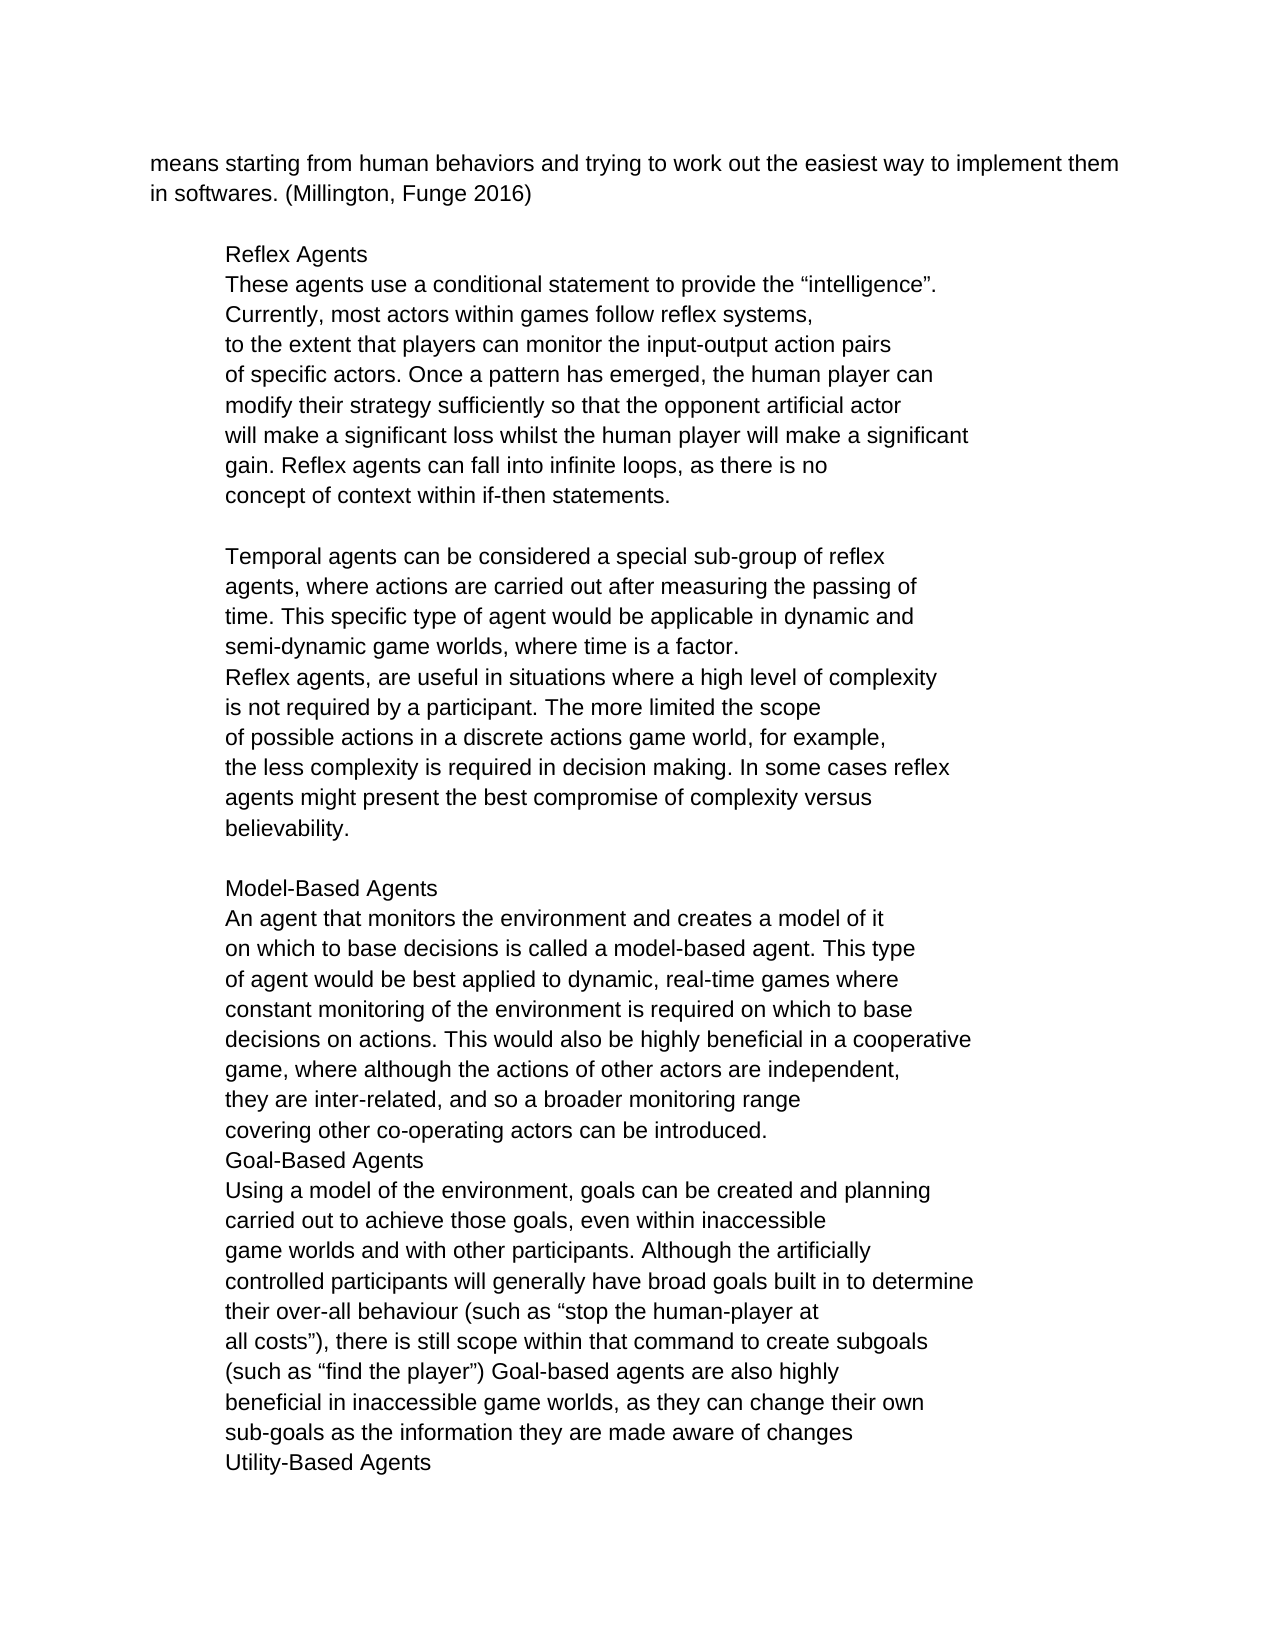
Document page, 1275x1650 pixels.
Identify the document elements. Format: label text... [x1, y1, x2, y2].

text Reflex Agents These agents use a conditional statement to provide the “intelligence”. Currently, most actors within games follow reflex systems, to the extent that players can monitor the input-output action pairs of specific actors. Once a pattern has emerged, the human player can modify their strategy sufficiently so that the opponent artificial actor will make a significant loss whilst the human player will make a significant gain. Reflex agents can fall into infinite loops, as there is no concept of context within if-then statements. [225, 241, 1125, 539]
text means starting from human behaviors and trying to work out the easiest way to implement them in softwares. (Millington, Funge 2016) [150, 150, 1125, 207]
text Temporal agents can be considered a special sub-group of reflex agents, where actions are carried out after measuring the passing of time. This specific type of agent would be applicable in dynamic and semi-dynamic game worlds, where time is a factor. Reflex agents, are useful in situations where a high level of complexity is not required by a participant. The more limited the scope of possible actions in a discrete actions game world, for example, the less complexity is required in decision making. In some cases reflex agents might present the best compromise of complexity versus believability. Model-Based Agents An agent that monitors the environment and creates a model of it on which to base decisions is called a model-based agent. This type of agent would be best applied to dynamic, real-time games where constant monitoring of the environment is required on which to base decisions on actions. This would also be highly beneficial in a cooperative game, where although the actions of other actors are independent, they are inter-related, and so a broader monitoring range covering other co-operating actors can be introduced. Goal-Based Agents Using a model of the environment, goals can be created and planning carried out to achieve those goals, even within inaccessible game worlds and with other participants. Although the artificially controlled participants will generally have broad goals built in to determine their over-all behaviour (such as “stop the human-player at all costs”), there is still scope within that command to create subgoals (such as “find the player”) Goal-based agents are also highly beneficial in inaccessible game worlds, as they can change their own sub-goals as the information they are made aware of changes Utility-Based Agents [225, 543, 1125, 1475]
